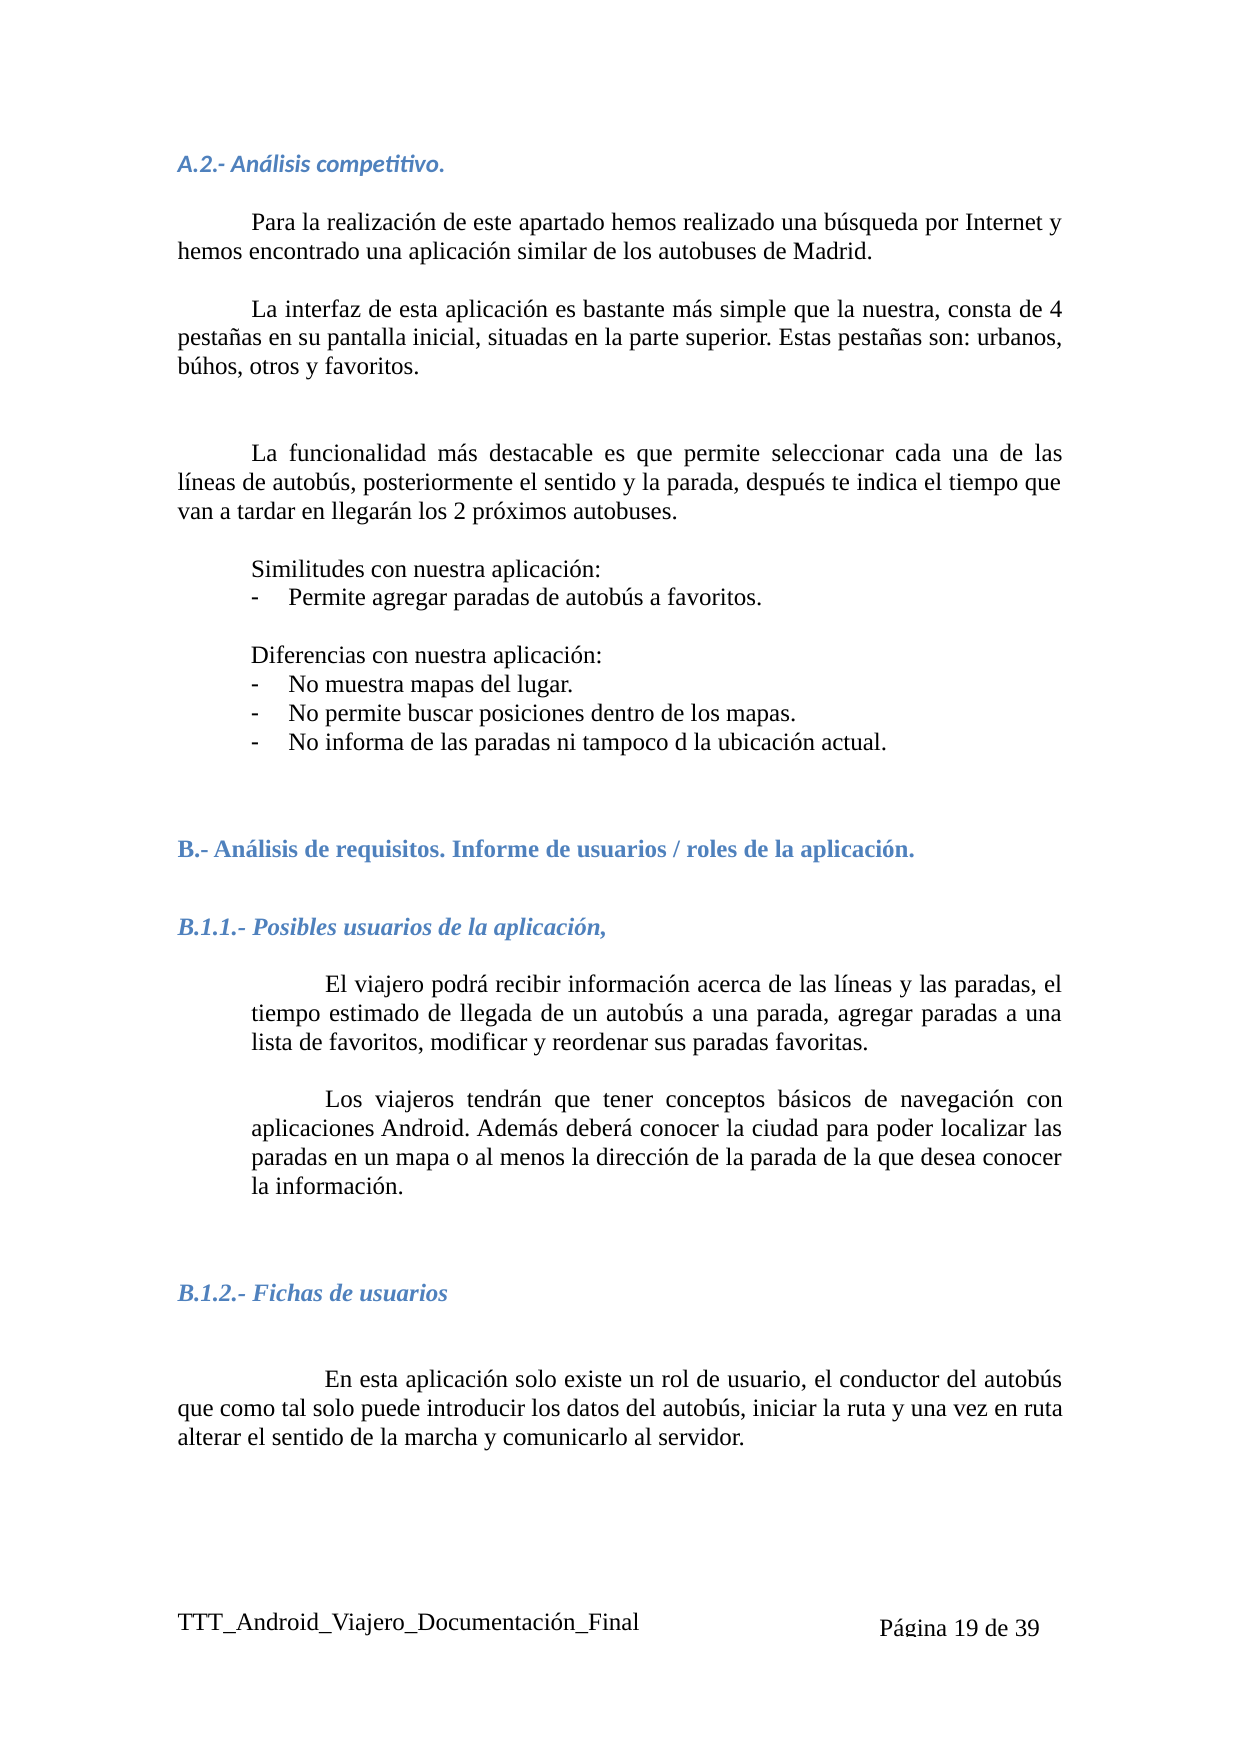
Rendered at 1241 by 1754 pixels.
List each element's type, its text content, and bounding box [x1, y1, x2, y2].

subtitle B.- Análisis de requisitos. Informe de usuarios / roles de la aplicación. [177, 834, 1063, 862]
text En esta aplicación solo existe un rol de usuario, el conductor del autobús que como tal solo puede introducir los datos del autobús, iniciar la ruta y una vez en ruta alterar el sentido de la marcha y comunicarlo al servidor. [177, 1364, 1063, 1450]
text Diferencias con nuestra aplicación: [251, 640, 1063, 669]
list No informa de las paradas ni tampoco d la ubicación actual. [251, 726, 1063, 755]
text Para la realización de este apartado hemos realizado una búsqueda por Internet y hemos encontrado una aplicación similar de los autobuses de Madrid. [177, 207, 1063, 264]
subtitle B.1.1.- Posibles usuarios de la aplicación, [177, 912, 1063, 941]
text Similitudes con nuestra aplicación: [177, 554, 1063, 582]
subtitle B.1.2.- Fichas de usuarios [177, 1278, 1063, 1307]
text La funcionalidad más destacable es que permite seleccionar cada una de las líneas de autobús, posteriormente el sentido y la parada, después te indica el tiempo que van a tardar en llegarán los 2 próximos autobuses. [177, 438, 1063, 524]
list Permite agregar paradas de autobús a favoritos. [251, 582, 1063, 611]
list No muestra mapas del lugar. [251, 669, 1063, 698]
text Los viajeros tendrán que tener conceptos básicos de navegación con aplicaciones Android. Además deberá conocer la ciudad para poder localizar las paradas en un mapa o al menos la dirección de la parada de la que desea conocer la información. [251, 1084, 1063, 1199]
text La interfaz de esta aplicación es bastante más simple que la nuestra, consta de 4 pestañas en su pantalla inicial, situadas en la parte superior. Estas pestañas son: urbanos, búhos, otros y favoritos. [177, 294, 1063, 380]
text El viajero podrá recibir información acerca de las líneas y las paradas, el tiempo estimado de llegada de un autobús a una parada, agregar paradas a una lista de favoritos, modificar y reordenar sus paradas favoritas. [251, 969, 1063, 1056]
subtitle A.2.- Análisis competitivo. [177, 148, 1063, 178]
list No permite buscar posiciones dentro de los mapas. [251, 698, 1063, 726]
